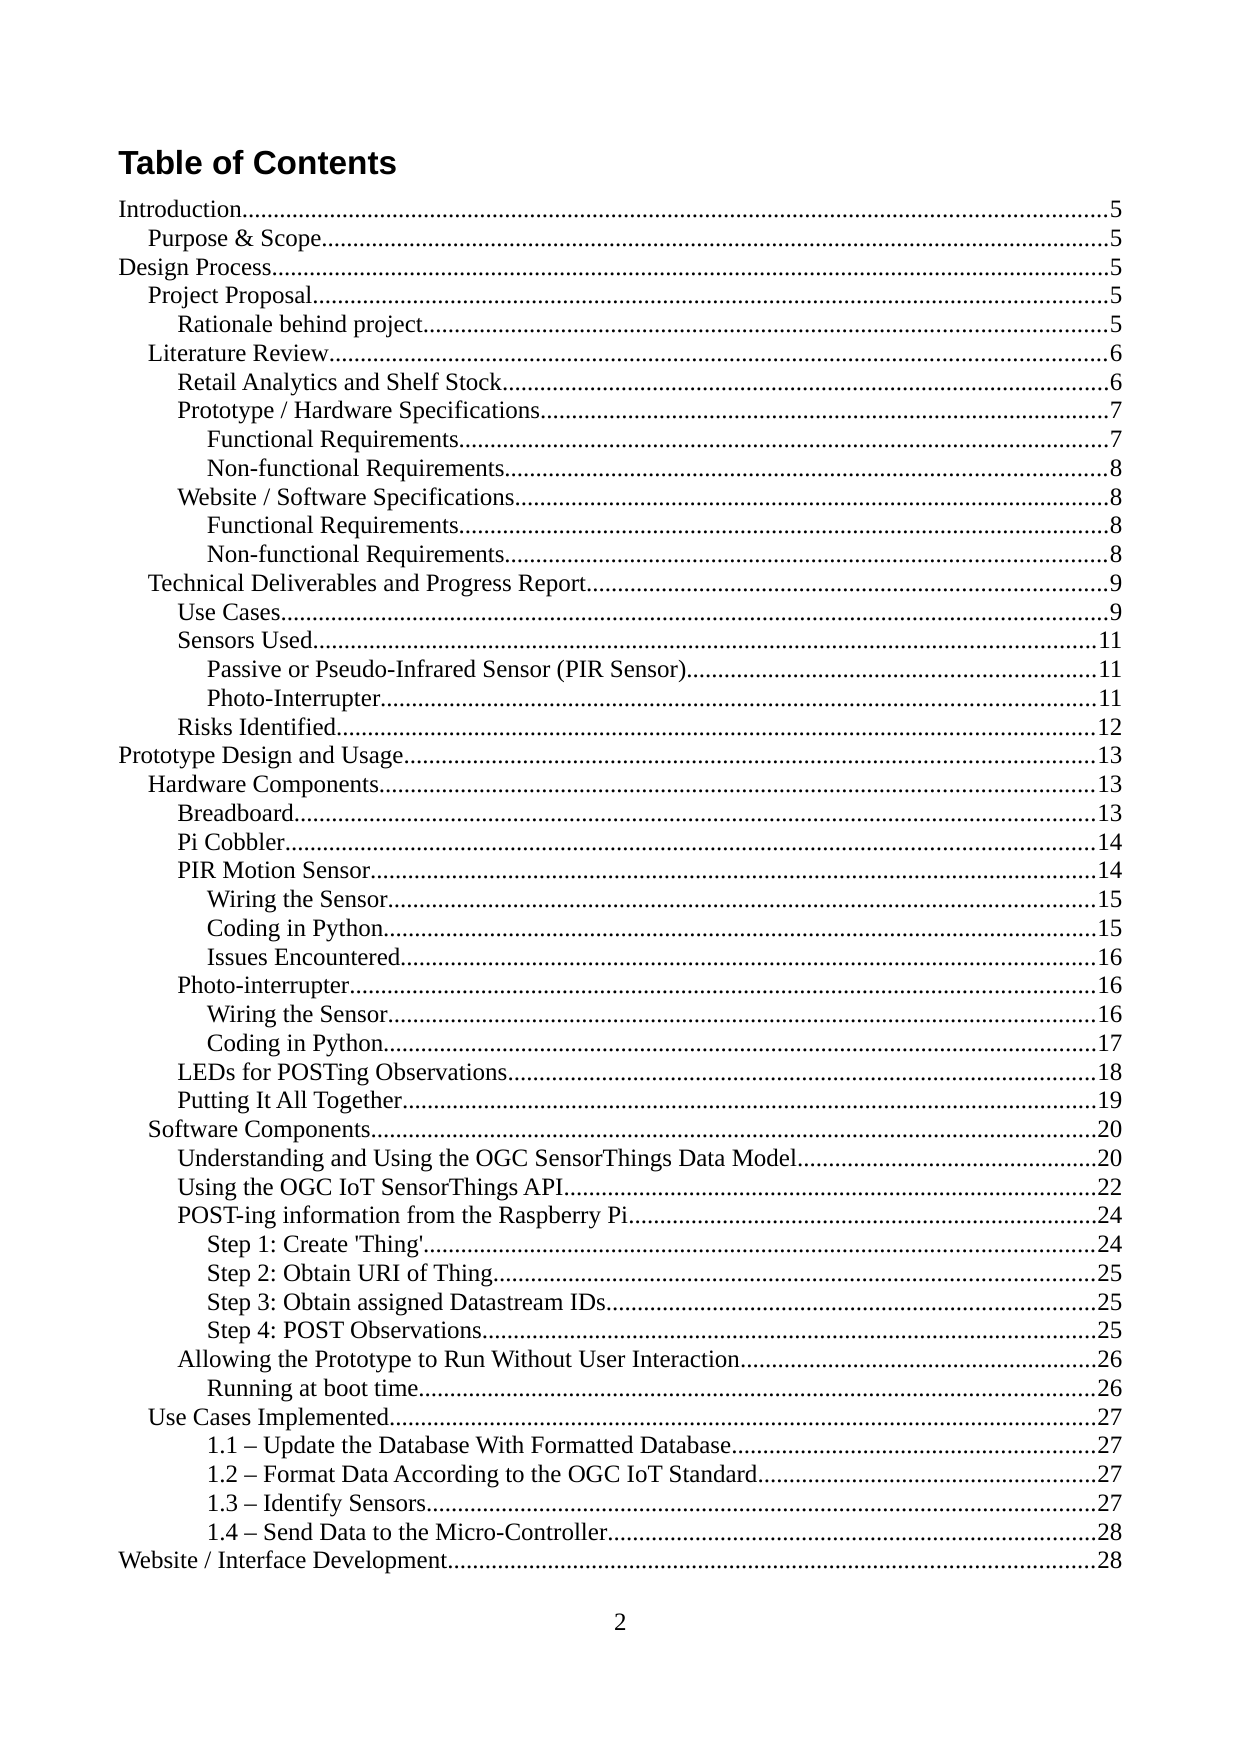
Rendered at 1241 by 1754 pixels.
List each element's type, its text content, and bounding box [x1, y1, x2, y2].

text Purpose & Scope 5 [148, 223, 1122, 252]
text Literature Review 6 [148, 338, 1122, 367]
subtitle Table of Contents [118, 143, 1122, 182]
text Risks Identified 12 [177, 712, 1122, 740]
text Coding in Python 17 [207, 1028, 1122, 1057]
text Photo-interrupter 16 [177, 970, 1122, 999]
text Step 3: Obtain assigned Datastream IDs 25 [207, 1287, 1122, 1315]
text 1.1 – Update the Database With Formatted Database 27 [207, 1430, 1122, 1459]
text Use Cases 9 [177, 597, 1122, 625]
text Prototype Design and Usage 13 [118, 740, 1122, 769]
text Prototype / Hardware Specifications 7 [177, 395, 1122, 424]
text 1.2 – Format Data According to the OGC IoT Standard 27 [207, 1459, 1122, 1488]
text Breadboard 13 [177, 798, 1122, 827]
text Using the OGC IoT SensorThings API 22 [177, 1172, 1122, 1200]
text POST-ing information from the Raspberry Pi 24 [177, 1200, 1122, 1229]
text Use Cases Implemented 27 [148, 1402, 1122, 1430]
text Step 4: POST Observations 25 [207, 1315, 1122, 1344]
text Non-functional Requirements 8 [207, 453, 1122, 482]
text Photo-Interrupter 11 [207, 683, 1122, 712]
text Putting It All Together 19 [177, 1085, 1122, 1114]
text Sensors Used 11 [177, 625, 1122, 654]
text Step 1: Create 'Thing' 24 [207, 1229, 1122, 1258]
text Functional Requirements 8 [207, 510, 1122, 539]
text Passive or Pseudo-Infrared Sensor (PIR Sensor) 11 [207, 654, 1122, 683]
text 1.4 – Send Data to the Micro-Controller 28 [207, 1517, 1122, 1545]
text Retail Analytics and Shelf Stock 6 [177, 367, 1122, 395]
text Non-functional Requirements 8 [207, 539, 1122, 568]
text Coding in Python 15 [207, 913, 1122, 942]
text Wiring the Sensor 15 [207, 884, 1122, 913]
text Issues Encountered 16 [207, 942, 1122, 970]
text Website / Interface Development 28 [118, 1545, 1122, 1574]
text Step 2: Obtain URI of Thing 25 [207, 1258, 1122, 1287]
text Introduction 5 [118, 194, 1122, 223]
text PIR Motion Sensor 14 [177, 855, 1122, 884]
text Design Process 5 [118, 252, 1122, 280]
text Running at boot time 26 [207, 1373, 1122, 1402]
text Wiring the Sensor 16 [207, 999, 1122, 1028]
text Website / Software Specifications 8 [177, 482, 1122, 510]
text Pi Cobbler 14 [177, 827, 1122, 855]
text Project Proposal 5 [148, 280, 1122, 309]
text Hardware Components 13 [148, 769, 1122, 798]
text Understanding and Using the OGC SensorThings Data Model 20 [177, 1143, 1122, 1172]
text 1.3 – Identify Sensors 27 [207, 1488, 1122, 1517]
text Allowing the Prototype to Run Without User Interaction 26 [177, 1344, 1122, 1373]
text Technical Deliverables and Progress Report 9 [148, 568, 1122, 597]
text Software Components 20 [148, 1114, 1122, 1143]
text LEDs for POSTing Observations 18 [177, 1057, 1122, 1085]
text Functional Requirements 7 [207, 424, 1122, 453]
text Rationale behind project 5 [177, 309, 1122, 338]
